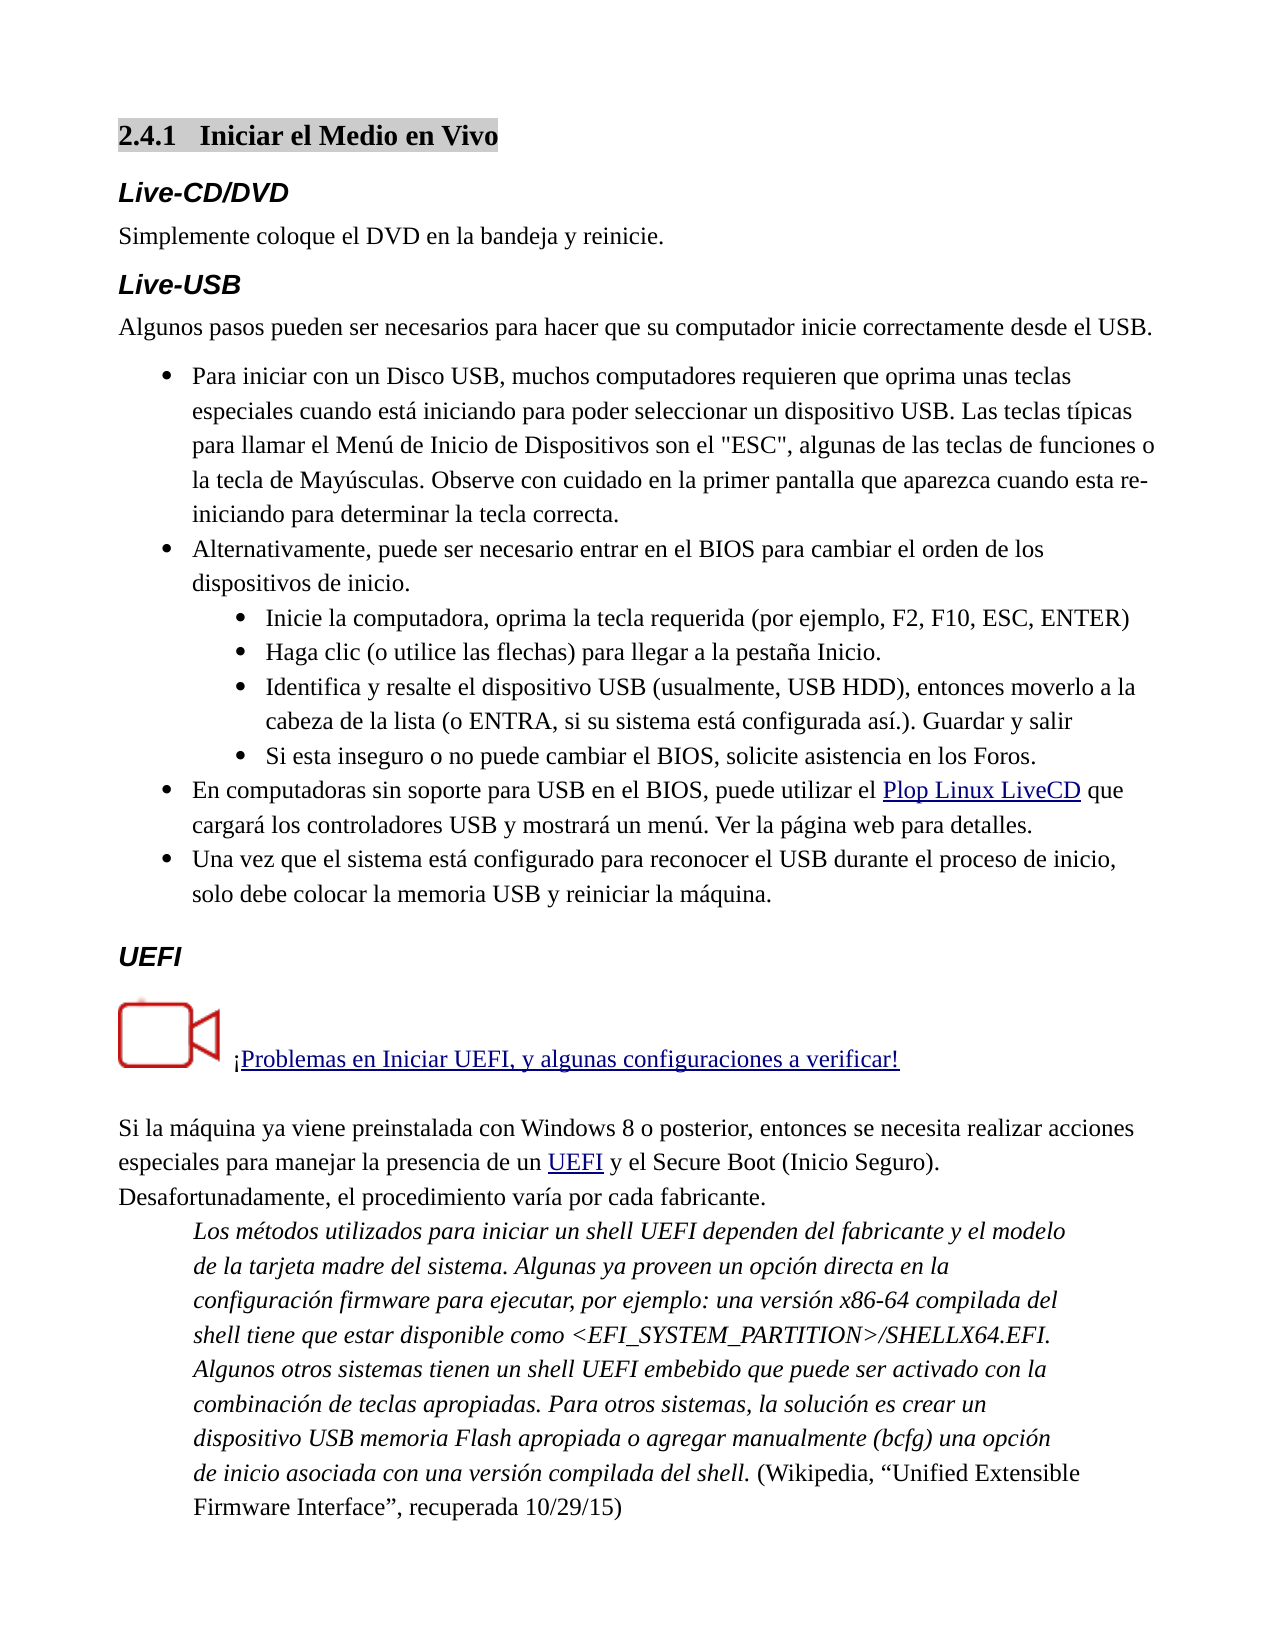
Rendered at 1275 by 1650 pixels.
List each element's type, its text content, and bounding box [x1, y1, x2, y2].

list Alternativamente, puede ser necesario entrar en el BIOS para cambiar el orden de los dispositivos de inicio. [162, 534, 1157, 597]
text Algunos pasos pueden ser necesarios para hacer que su computador inicie correctamente desde el USB. [118, 312, 1157, 341]
text Si la máquina ya viene preinstalada con Windows 8 o posterior, entonces se necesita realizar acciones especiales para manejar la presencia de un UEFI y el Secure Boot (Inicio Seguro). Desafortunadamente, el procedimiento varía por cada fabricante. [118, 1113, 1157, 1211]
subtitle 2.4.1 Iniciar el Medio en Vivo [498, 118, 1157, 152]
subtitle UEFI [118, 940, 1157, 972]
list Identifica y resalte el dispositivo USB (usualmente, USB HDD), entonces moverlo a la cabeza de la lista (o ENTRA, si su sistema está configurada así.). Guardar y salir [236, 672, 1157, 735]
text Simplemente coloque el DVD en la bandeja y reinicie. [118, 221, 1157, 250]
list Haga clic (o utilice las flechas) para llegar a la pestaña Inicio. [236, 637, 1157, 666]
subtitle Live-USB [118, 268, 1157, 300]
picture [118, 984, 220, 1068]
list Una vez que el sistema está configurado para reconocer el USB durante el proceso de inicio, solo debe colocar la memoria USB y reiniciar la máquina. [162, 844, 1157, 907]
list Inicie la computadora, oprima la tecla requerida (por ejemplo, F2, F10, ESC, ENTER) [236, 603, 1157, 632]
list En computadoras sin soporte para USB en el BIOS, puede utilizar el Plop Linux LiveCD que cargará los controladores USB y mostrará un menú. Ver la página web para detalles. [162, 775, 1157, 838]
list Para iniciar con un Disco USB, muchos computadores requieren que oprima unas teclas especiales cuando está iniciando para poder seleccionar un dispositivo USB. Las teclas típicas para llamar el Menú de Inicio de Dispositivos son el "ESC", algunas de las teclas de funciones o la tecla de Mayúsculas. Observe con cuidado en la primer pantalla que aparezca cuando esta re-iniciando para determinar la tecla correcta. [162, 361, 1157, 528]
text ¡Problemas en Iniciar UEFI, y algunas configuraciones a verificar! [118, 984, 1157, 1073]
subtitle Live-CD/DVD [118, 177, 1157, 208]
text Los métodos utilizados para iniciar un shell UEFI dependen del fabricante y el modelo de la tarjeta madre del sistema. Algunas ya proveen un opción directa en la configuración firmware para ejecutar, por ejemplo: una versión x86-64 compilada del shell tiene que estar disponible como <EFI_SYSTEM_PARTITION>/SHELLX64.EFI. Algunos otros sistemas tienen un shell UEFI embebido que puede ser activado con la combinación de teclas apropiadas. Para otros sistemas, la solución es crear un dispositivo USB memoria Flash apropiada o agregar manualmente (bcfg) una opción de inicio asociada con una versión compilada del shell. (Wikipedia, “Unified Extensible Firmware Interface”, recuperada 10/29/15) [193, 1216, 1082, 1521]
list Si esta inseguro o no puede cambiar el BIOS, solicite asistencia en los Foros. [236, 741, 1157, 769]
